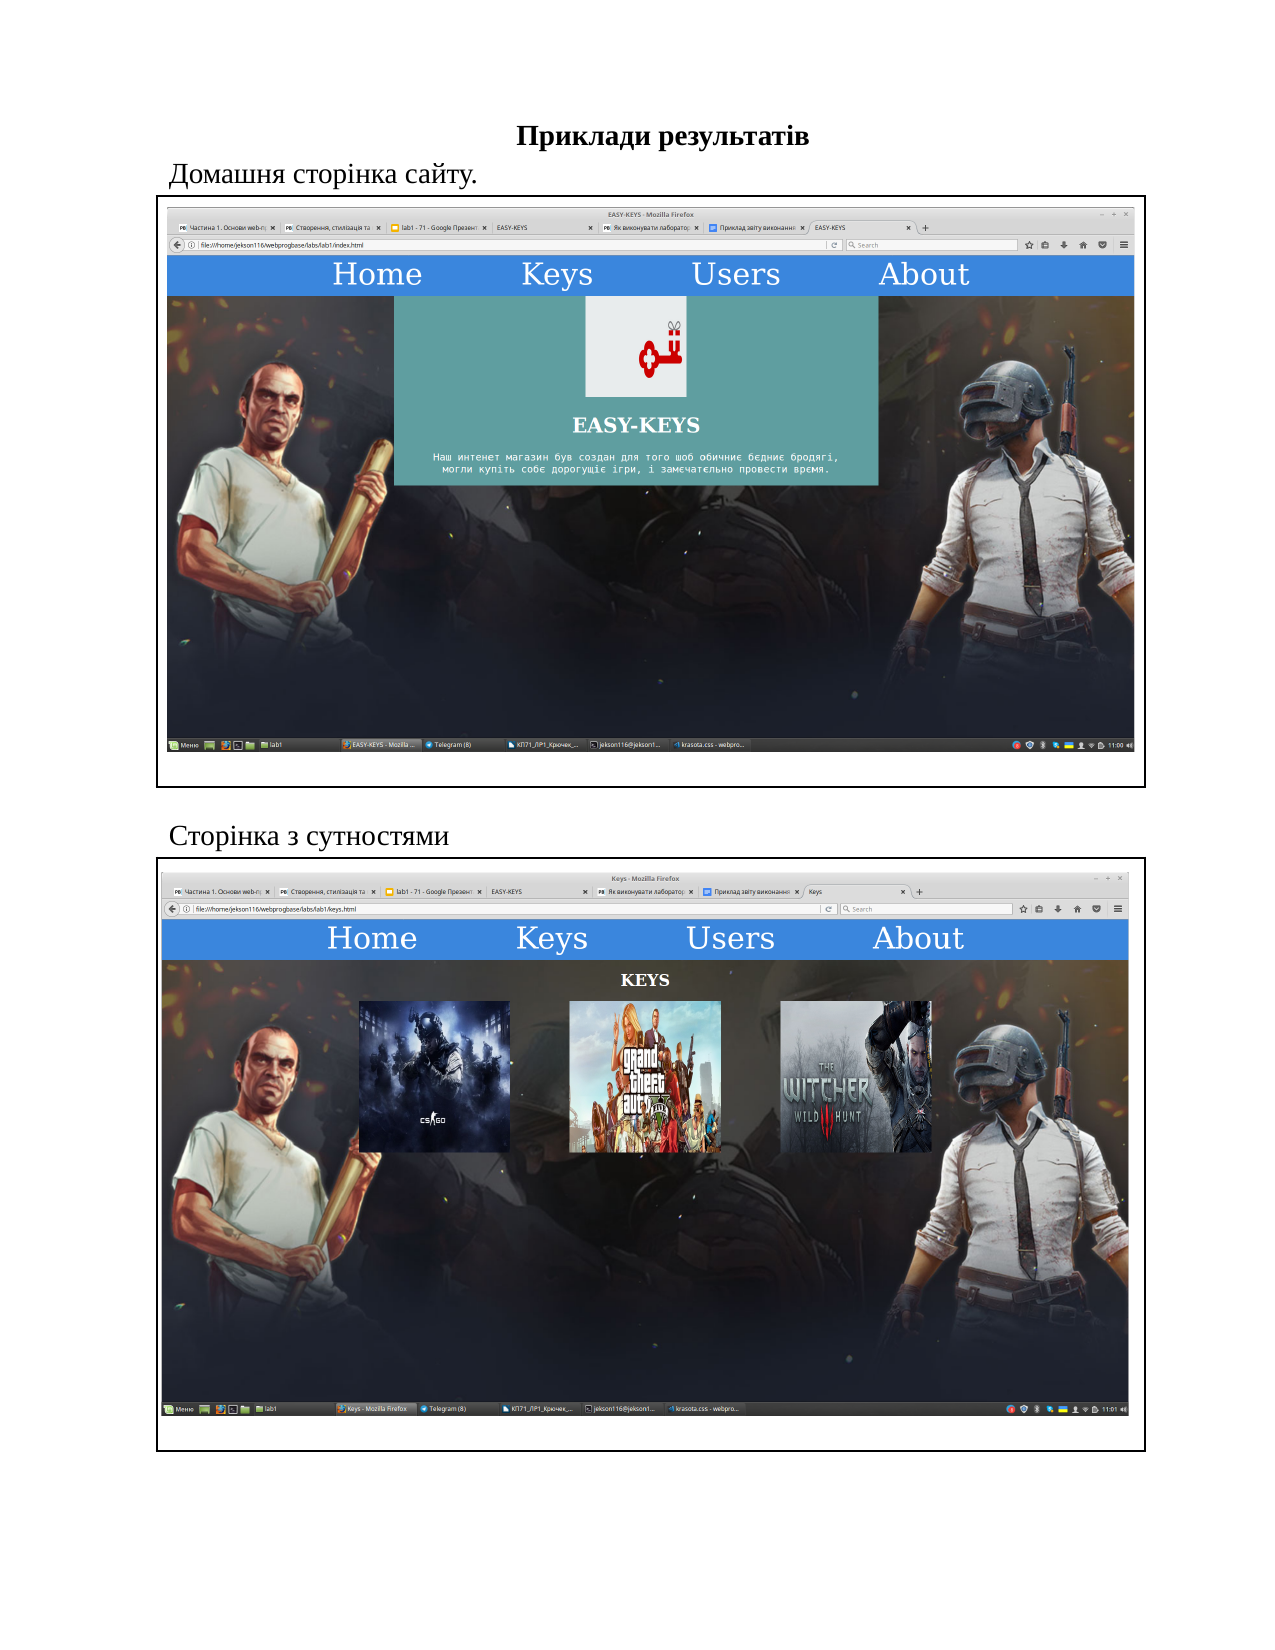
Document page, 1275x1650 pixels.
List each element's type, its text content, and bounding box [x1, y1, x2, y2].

table_header [158, 859, 1144, 1450]
text Приклади результатів [169, 118, 1157, 152]
picture [167, 207, 1135, 752]
table_header [158, 197, 1144, 786]
text Домашня сторінка сайту. [169, 157, 1157, 190]
text Сторінка з сутностями [169, 818, 1157, 852]
picture [161, 872, 1129, 1416]
